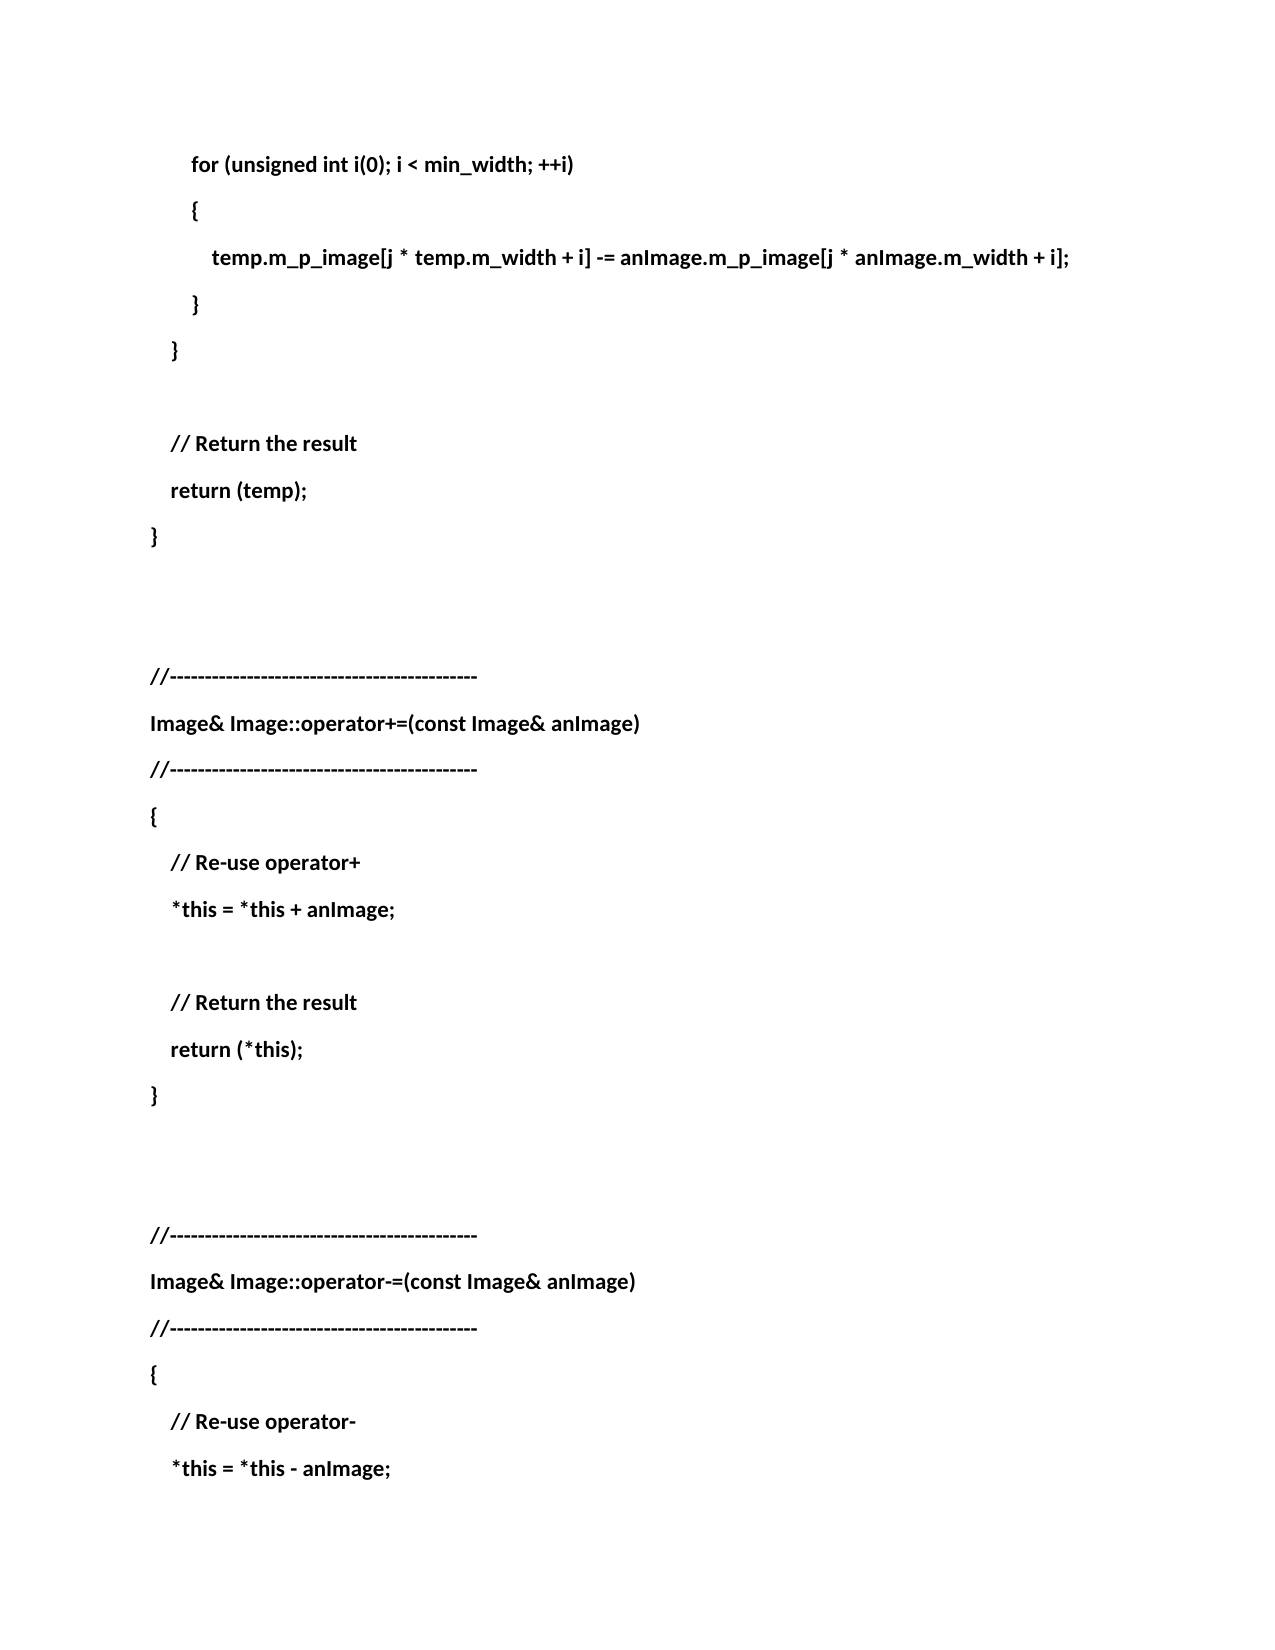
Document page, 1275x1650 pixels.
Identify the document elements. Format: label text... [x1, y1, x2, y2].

text } [150, 290, 1125, 318]
text // Return the result [150, 429, 1125, 457]
text } [150, 336, 1125, 364]
text } [150, 522, 1125, 551]
text { [150, 197, 1125, 224]
text // Re-use operator- [150, 1407, 1125, 1435]
text //-------------------------------------------- [150, 1221, 1125, 1249]
text } [150, 1081, 1125, 1109]
text return (*this); [150, 1035, 1125, 1063]
text Image& Image::operator+=(const Image& anImage) [150, 709, 1125, 737]
text Image& Image::operator-=(const Image& anImage) [150, 1267, 1125, 1296]
text *this = *this + anImage; [150, 895, 1125, 923]
text //-------------------------------------------- [150, 1314, 1125, 1342]
text { [150, 802, 1125, 830]
text for (unsigned int i(0); i < min_width; ++i) [150, 150, 1125, 178]
text //-------------------------------------------- [150, 755, 1125, 783]
text // Return the result [150, 988, 1125, 1016]
text *this = *this - anImage; [150, 1454, 1125, 1482]
text temp.m_p_image[j * temp.m_width + i] -= anImage.m_p_image[j * anImage.m_width + i]; [150, 243, 1125, 271]
text return (temp); [150, 476, 1125, 504]
text //-------------------------------------------- [150, 662, 1125, 690]
text { [150, 1361, 1125, 1389]
text // Re-use operator+ [150, 848, 1125, 876]
